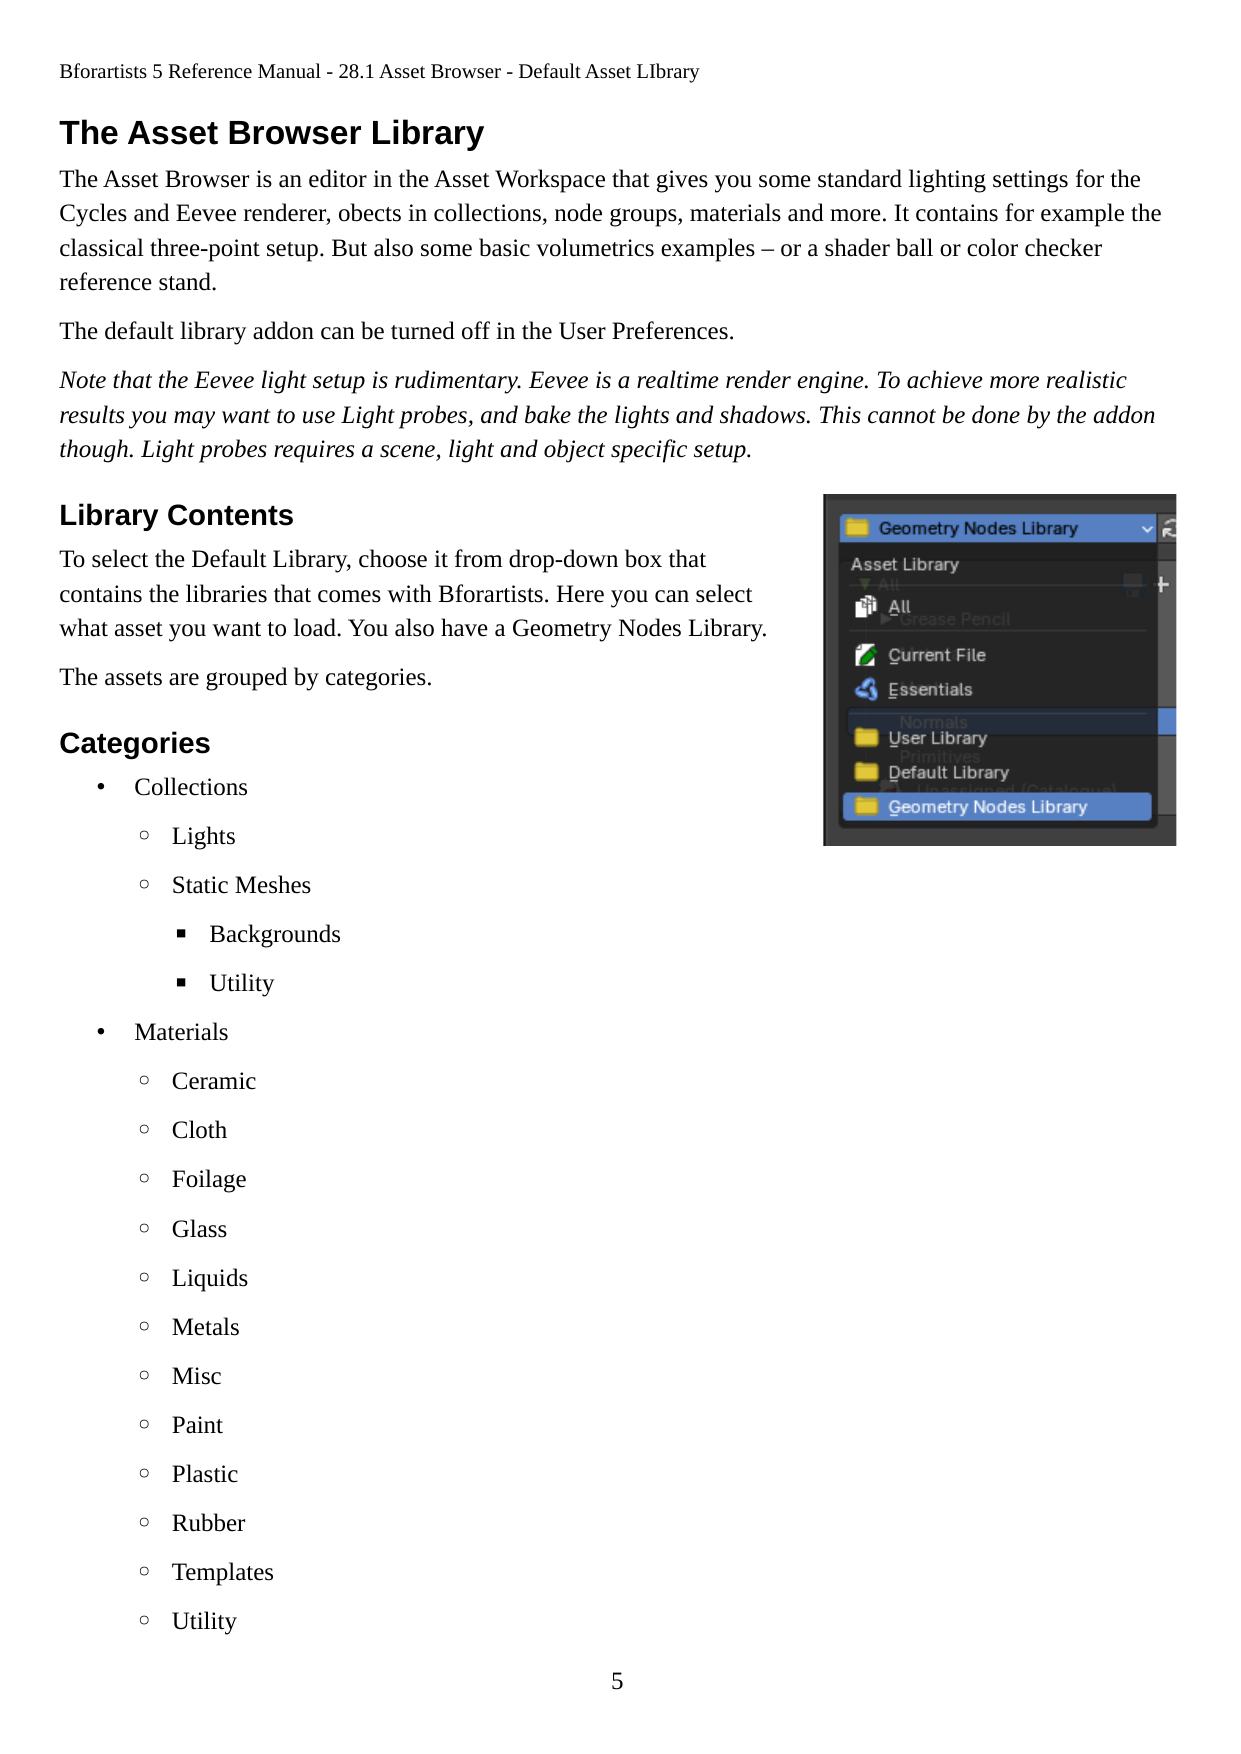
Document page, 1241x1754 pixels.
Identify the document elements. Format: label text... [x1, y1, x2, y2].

list Templates [134, 1557, 1181, 1586]
subtitle The Asset Browser Library [59, 113, 1181, 151]
list Metals [134, 1312, 1181, 1341]
list Paint [134, 1410, 1181, 1439]
list Static Meshes [134, 870, 1181, 899]
list Foilage [134, 1164, 1181, 1193]
list Plastic [134, 1459, 1181, 1488]
list Utility [134, 1606, 1181, 1635]
list Cloth [134, 1116, 1181, 1144]
list Collections [97, 772, 823, 801]
subtitle Library Contents [59, 498, 823, 532]
text Note that the Eevee light setup is rudimentary. Eevee is a realtime render engine. To achieve more realistic results you may want to use Light probes, and bake the lights and shadows. This cannot be done by the addon though. Light probes requires a scene, light and object specific setup. [59, 365, 1181, 463]
list Utility [172, 968, 1181, 997]
text The Asset Browser is an editor in the Asset Workspace that gives you some standard lighting settings for the Cycles and Eevee renderer, obects in collections, node groups, materials and more. It contains for example the classical three-point setup. But also some basic volumetrics examples – or a shader ball or color checker reference stand. [59, 164, 1181, 296]
list Misc [134, 1361, 1181, 1389]
list Liquids [134, 1263, 1181, 1291]
text The assets are grouped by categories. [59, 662, 823, 691]
list Glass [134, 1214, 1181, 1242]
list Rubber [134, 1508, 1181, 1537]
list Materials [97, 1017, 1181, 1046]
subtitle Categories [59, 726, 823, 759]
picture [823, 494, 1177, 846]
text To select the Default Library, choose it from drop-down box that contains the libraries that comes with Bforartists. Here you can select what asset you want to load. You also have a Geometry Nodes Library. [59, 544, 823, 642]
list Ceramic [134, 1066, 1181, 1095]
text The default library addon can be turned off in the User Preferences. [59, 316, 1181, 345]
list Backgrounds [172, 919, 1181, 948]
list Lights [134, 821, 1181, 850]
